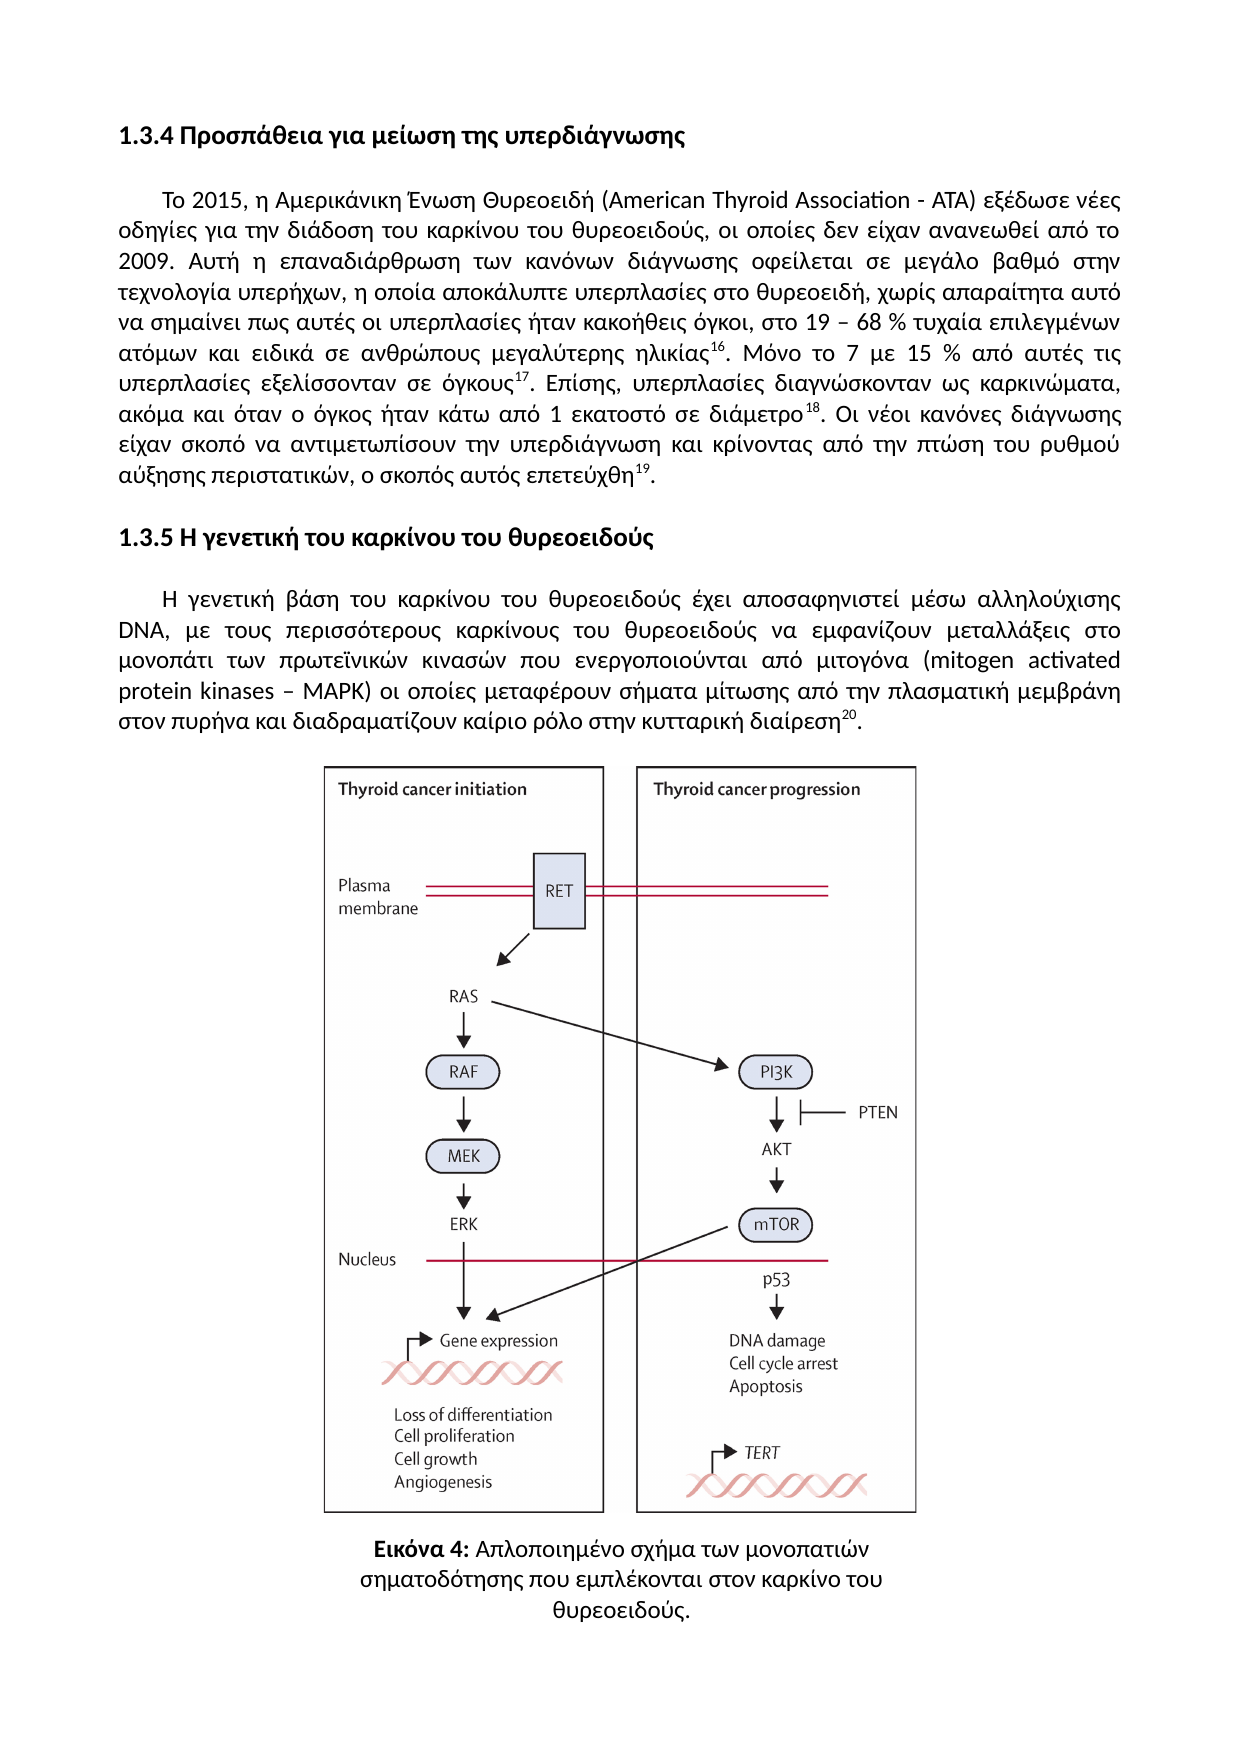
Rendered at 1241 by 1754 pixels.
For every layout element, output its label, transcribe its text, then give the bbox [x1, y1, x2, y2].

subtitle 1.3.5 Η γενετική του καρκίνου του θυρεοειδούς [118, 520, 1122, 553]
text Η γενετική βάση του καρκίνου του θυρεοειδούς έχει αποσαφηνιστεί μέσω αλληλούχισης DNA, με τους περισσότερους καρκίνους του θυρεοειδούς να εμφανίζουν μεταλλάξεις στο μονοπάτι των πρωτεϊνικών κινασών που ενεργοποιούνται από μιτογόνα (mitogen activated protein kinases – MAPK) οι οποίες μεταφέρουν σήματα μίτωσης από την πλασματική μεμβράνη στον πυρήνα και διαδραματίζουν καίριο ρόλο στην κυτταρική διαίρεση20. [118, 583, 1122, 736]
text Το 2015, η Αμερικάνικη Ένωση Θυρεοειδή (American Thyroid Association - ATA) εξέδωσε νέες οδηγίες για την διάδοση του καρκίνου του θυρεοειδούς, οι οποίες δεν είχαν ανανεωθεί από το 2009. Αυτή η επαναδιάρθρωση των κανόνων διάγνωσης οφείλεται σε μεγάλο βαθμό στην τεχνολογία υπερήχων, η οποία αποκάλυπτε υπερπλασίες στο θυρεοειδή, χωρίς απαραίτητα αυτό να σημαίνει πως αυτές οι υπερπλασίες ήταν κακοήθεις όγκοι, στο 19 – 68 % τυχαία επιλεγμένων ατόμων και ειδικά σε ανθρώπους μεγαλύτερης ηλικίας16. Μόνο το 7 με 15 % από αυτές τις υπερπλασίες εξελίσσονταν σε όγκους17. Επίσης, υπερπλασίες διαγνώσκονταν ως καρκινώματα, ακόμα και όταν ο όγκος ήταν κάτω από 1 εκατοστό σε διάμετρο18. Οι νέοι κανόνες διάγνωσης είχαν σκοπό να αντιμετωπίσουν την υπερδιάγνωση και κρίνοντας από την πτώση του ρυθμού αύξησης περιστατικών, ο σκοπός αυτός επετεύχθη19. [118, 184, 1122, 489]
picture [323, 766, 917, 1513]
subtitle 1.3.4 Προσπάθεια για μείωση της υπερδιάγνωσης [118, 118, 1122, 151]
